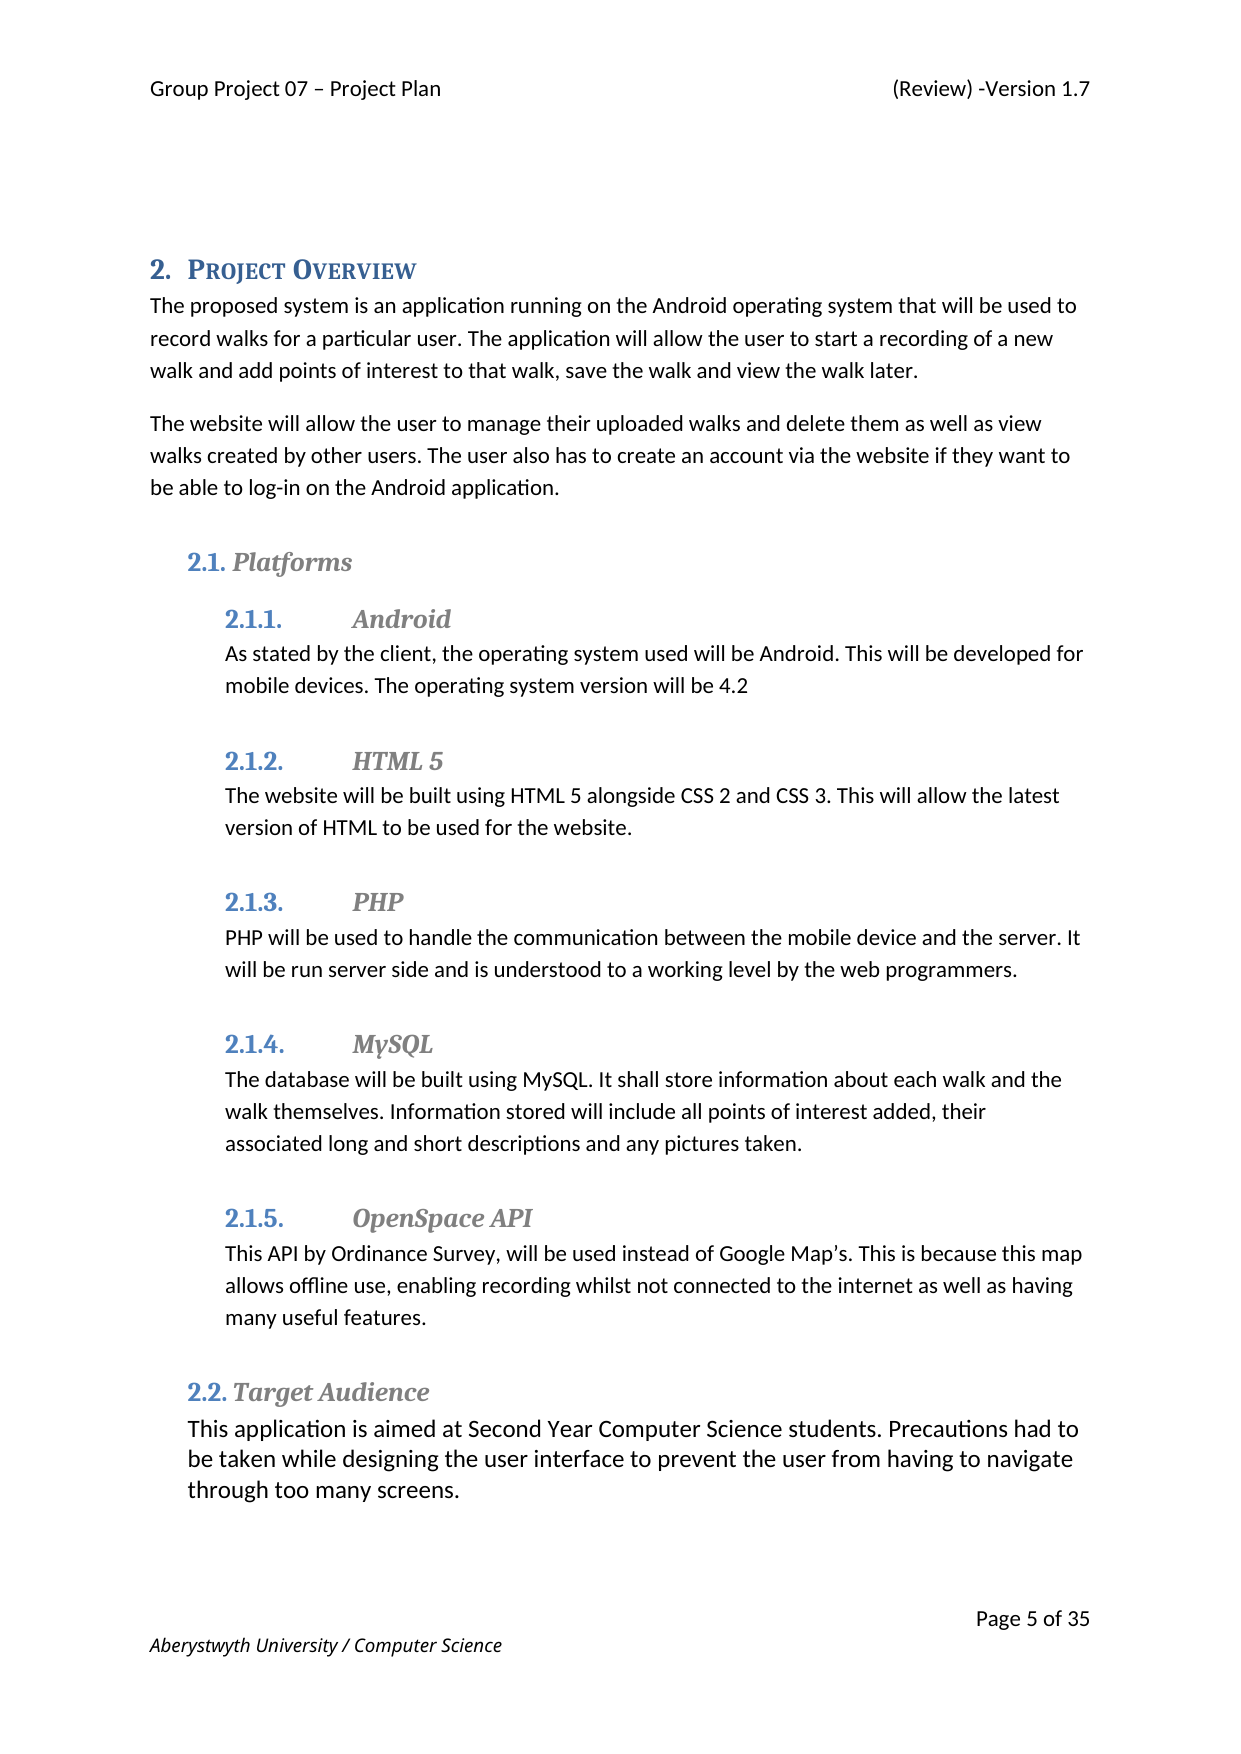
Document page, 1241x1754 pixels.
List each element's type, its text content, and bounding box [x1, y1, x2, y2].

text PHP will be used to handle the communication between the mobile device and the server. It will be run server side and is understood to a working level by the web programmers. [225, 923, 1090, 983]
text The website will allow the user to manage their uploaded walks and delete them as well as view walks created by other users. The user also has to create an account via the website if they want to be able to log-in on the Android application. [150, 409, 1090, 501]
subtitle PHP [225, 887, 1090, 918]
subtitle Project Overview [150, 253, 1090, 287]
subtitle Target Audience [187, 1377, 1090, 1408]
text As stated by the client, the operating system used will be Android. This will be developed for mobile devices. The operating system version will be 4.2 [225, 639, 1090, 700]
text This application is aimed at Second Year Computer Science students. Precautions had to be taken while designing the user interface to prevent the user from having to navigate through too many screens. [187, 1413, 1090, 1504]
subtitle OpenSpace API [225, 1203, 1090, 1234]
subtitle MySQL [225, 1029, 1090, 1060]
text The website will be built using HTML 5 alongside CSS 2 and CSS 3. This will allow the latest version of HTML to be used for the website. [225, 781, 1090, 841]
text The database will be built using MySQL. It shall store information about each walk and the walk themselves. Information stored will include all points of interest added, their associated long and short descriptions and any pictures taken. [225, 1065, 1090, 1157]
subtitle Android [225, 604, 1090, 635]
text This API by Ordinance Survey, will be used instead of Google Map’s. This is because this map allows offline use, enabling recording whilst not connected to the internet as well as having many useful features. [225, 1239, 1090, 1331]
subtitle HTML 5 [225, 746, 1090, 777]
text The proposed system is an application running on the Android operating system that will be used to record walks for a particular user. The application will allow the user to start a recording of a new walk and add points of interest to that walk, save the walk and view the walk later. [150, 292, 1090, 384]
subtitle Platforms [187, 547, 1090, 578]
